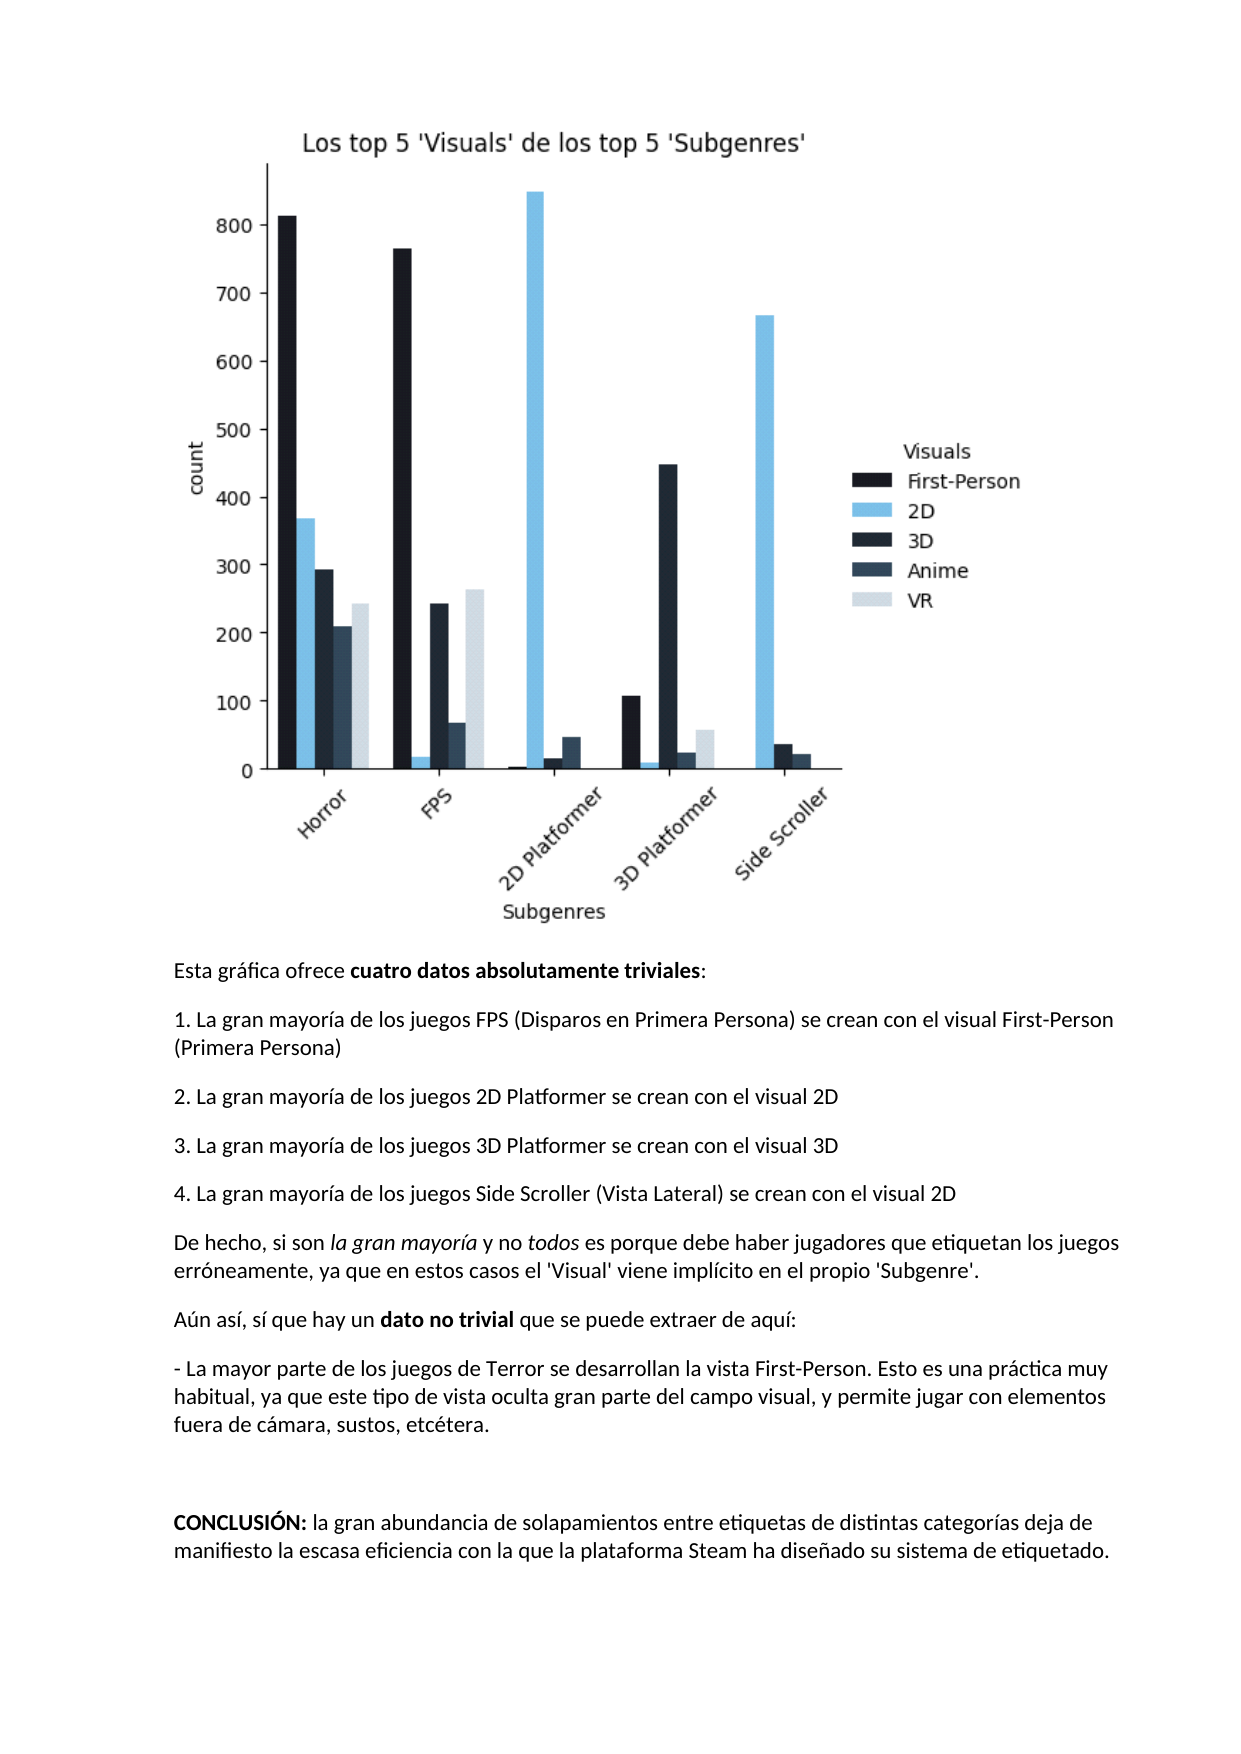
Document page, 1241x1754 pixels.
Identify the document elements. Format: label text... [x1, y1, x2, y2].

text CONCLUSIÓN: la gran abundancia de solapamientos entre etiquetas de distintas categorías deja de manifiesto la escasa eficiencia con la que la plataforma Steam ha diseñado su sistema de etiquetado. [174, 1508, 1122, 1564]
text - La mayor parte de los juegos de Terror se desarrollan la vista First-Person. Esto es una práctica muy habitual, ya que este tipo de vista oculta gran parte del campo visual, y permite jugar con elementos fuera de cámara, sustos, etcétera. [174, 1354, 1122, 1438]
text 4. La gran mayoría de los juegos Side Scroller (Vista Lateral) se crean con el visual 2D [174, 1179, 1122, 1208]
text 2. La gran mayoría de los juegos 2D Platformer se crean con el visual 2D [174, 1082, 1122, 1110]
text 1. La gran mayoría de los juegos FPS (Disparos en Primera Persona) se crean con el visual First-Person (Primera Persona) [174, 1005, 1122, 1061]
text Aún así, sí que hay un dato no trivial que se puede extraer de aquí: [174, 1305, 1122, 1333]
text Esta gráfica ofrece cuatro datos absolutamente triviales: [174, 956, 1122, 984]
text De hecho, si son la gran mayoría y no todos es porque debe haber jugadores que etiquetan los juegos erróneamente, ya que en estos casos el 'Visual' viene implícito en el propio 'Subgenre'. [174, 1228, 1122, 1284]
text 3. La gran mayoría de los juegos 3D Platformer se crean con el visual 3D [174, 1131, 1122, 1159]
